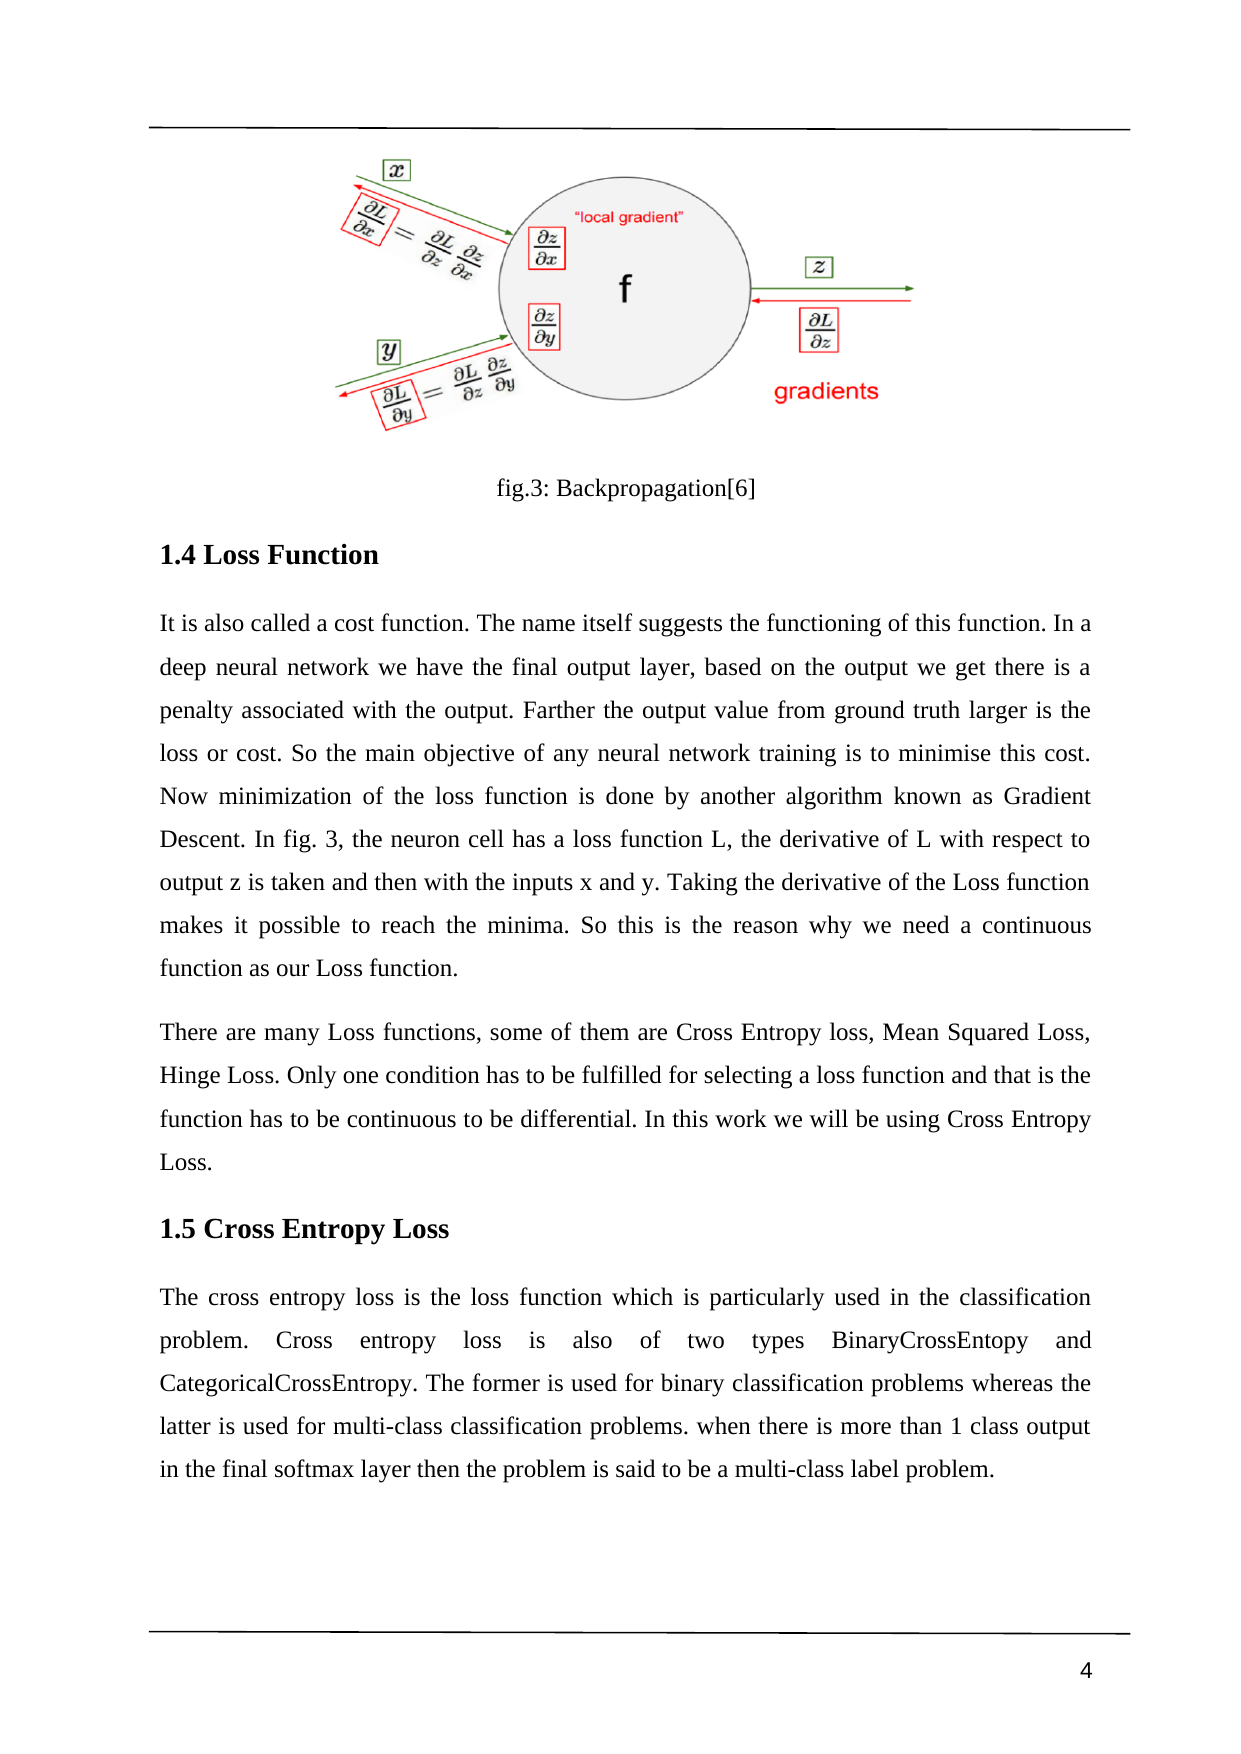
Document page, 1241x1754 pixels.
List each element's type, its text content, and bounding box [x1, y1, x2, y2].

picture [325, 147, 927, 440]
text It is also called a cost function. The name itself suggests the functioning of this function. In a deep neural network we have the final output layer, based on the output we get there is a penalty associated with the output. Farther the output value from ground truth larger is the loss or cost. So the main objective of any neural network training is to minimise this cost. Now minimization of the loss function is done by another algorithm known as Gradient Descent. In fig. 3, the neuron cell has a loss function L, the derivative of L with respect to output z is taken and then with the inputs x and y. Taking the derivative of the Loss function makes it possible to reach the minima. So this is the reason why we need a continuous function as our Loss function. [159, 608, 1092, 982]
text The cross entropy loss is the loss function which is particularly used in the classification problem. Cross entropy loss is also of two types BinaryCrossEntopy and CategoricalCrossEntropy. The former is used for binary classification problems whereas the latter is used for multi-class classification problems. when there is more than 1 class output in the final softmax layer then the problem is said to be a multi-class label problem. [159, 1282, 1092, 1483]
text There are many Loss functions, some of them are Cross Entropy loss, Mean Squared Loss, Hinge Loss. Only one condition has to be fulfilled for selecting a loss function and that is the function has to be continuous to be differential. In this work we will be using Cross Entropy Loss. [159, 1017, 1092, 1176]
text 1.5 Cross Entropy Loss [159, 1211, 1092, 1244]
text fig.3: Backpropagation[6] [159, 473, 1092, 502]
text 1.4 Loss Function [159, 537, 1092, 571]
